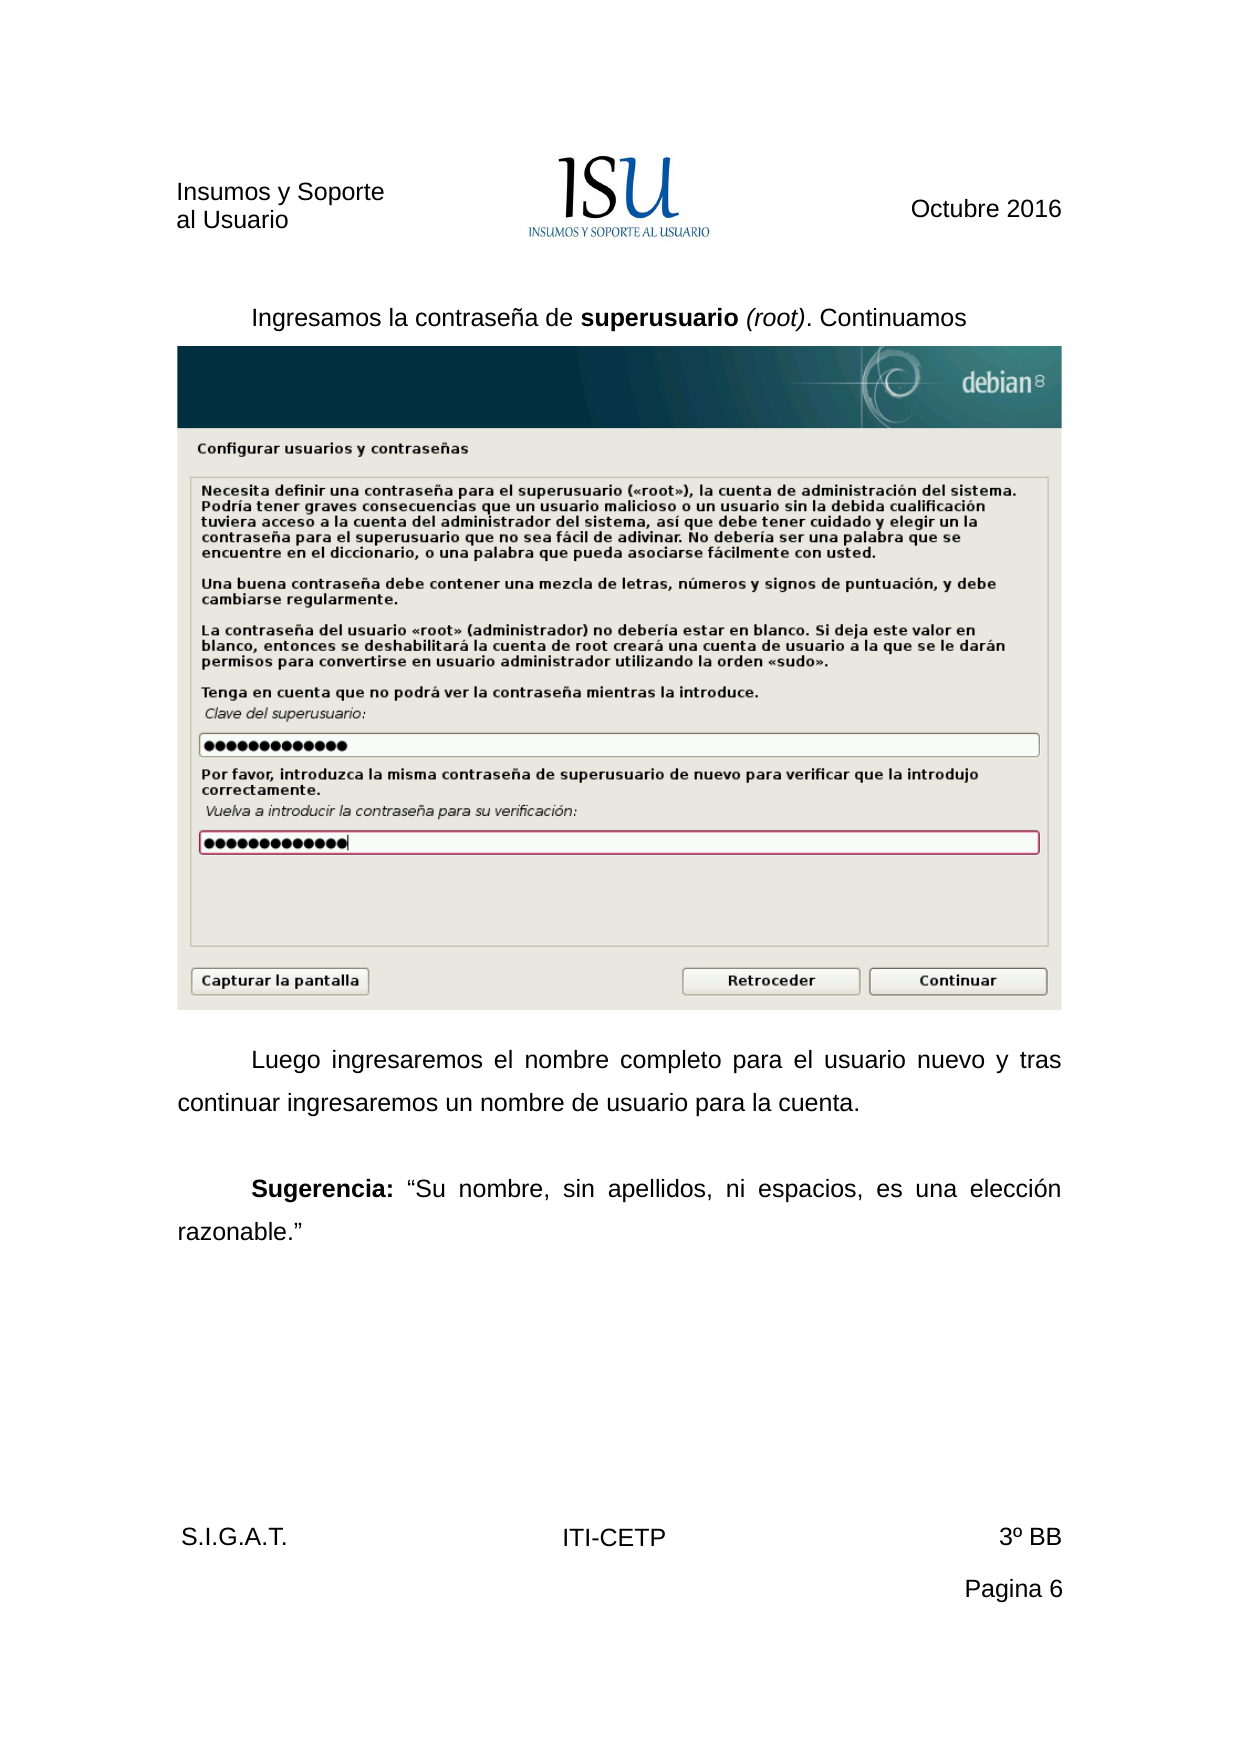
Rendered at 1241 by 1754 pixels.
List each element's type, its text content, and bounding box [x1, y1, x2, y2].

text Sugerencia: “Su nombre, sin apellidos, ni espacios, es una elección razonable.” [177, 1174, 1063, 1246]
picture [177, 346, 1062, 1010]
text Ingresamos la contraseña de superusuario (root). Continuamos [177, 303, 1063, 332]
picture [517, 138, 723, 252]
text Luego ingresaremos el nombre completo para el usuario nuevo y tras continuar ingresaremos un nombre de usuario para la cuenta. [177, 1045, 1063, 1117]
